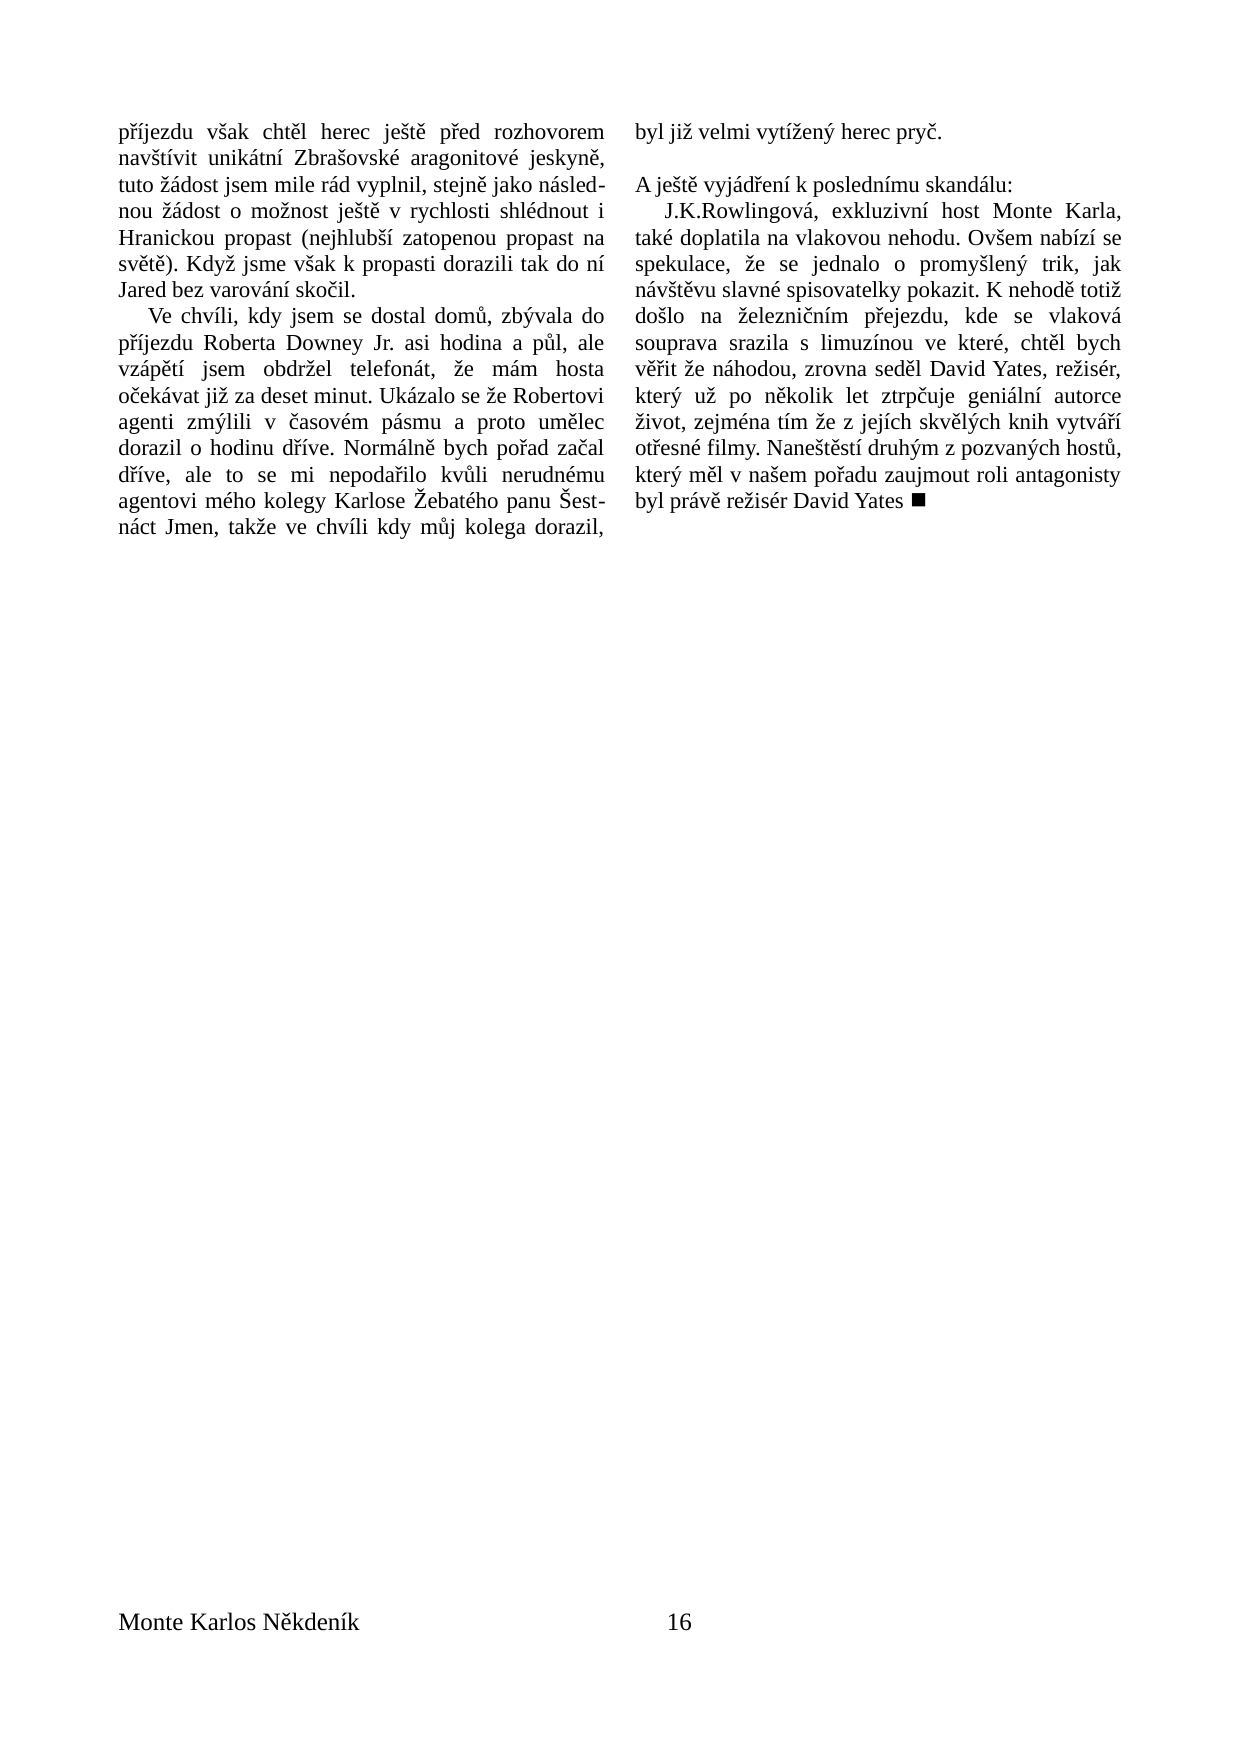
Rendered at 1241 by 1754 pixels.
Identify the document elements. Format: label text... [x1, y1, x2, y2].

text příjezdu však chtěl herec ještě před rozhovorem navštívit unikátní Zbrašovské aragonitové jeskyně, tuto žádost jsem mile rád vyplnil, stejně jako násled­nou žádost o možnost ještě v rychlosti shlédnout i Hranickou propast (nejhlubší zatopenou propast na světě). Když jsme však k propasti dorazili tak do ní Jared bez varování skočil. [118, 118, 605, 303]
text A ještě vyjádření k poslednímu skandálu: [635, 171, 1122, 197]
text byl již velmi vytížený herec pryč. [635, 118, 1122, 144]
text J.K.Rowlingová, exkluzivní host Monte Karla, také doplatila na vlakovou nehodu. Ovšem nabízí se spekulace, že se jednalo o promyšlený trik, jak návštěvu slavné spisovatelky pokazit. K nehodě totiž došlo na železničním přejezdu, kde se vlaková souprava srazila s limuzínou ve které, chtěl bych věřit že náhodou, zrovna seděl David Yates, režisér, který už po několik let ztrpčuje geniální autorce život, zejména tím že z jejích skvělých knih vytváří otřesné filmy. Naneštěstí druhým z pozvaných hostů, který měl v našem pořadu zaujmout roli antagonisty byl právě režisér David Yates  [635, 197, 1122, 513]
text Ve chvíli, kdy jsem se dostal domů, zbývala do příjezdu Roberta Downey Jr. asi hodina a půl, ale vzápětí jsem obdržel telefonát, že mám hosta očekávat již za deset minut. Ukázalo se že Robertovi agenti zmýlili v časovém pásmu a proto umělec dorazil o hodinu dříve. Normálně bych pořad začal dříve, ale to se mi nepodařilo kvůli nerudnému agentovi mého kolegy Karlose Žebatého panu Šest­náct Jmen, takže ve chvíli kdy můj kolega dorazil, [118, 303, 605, 540]
